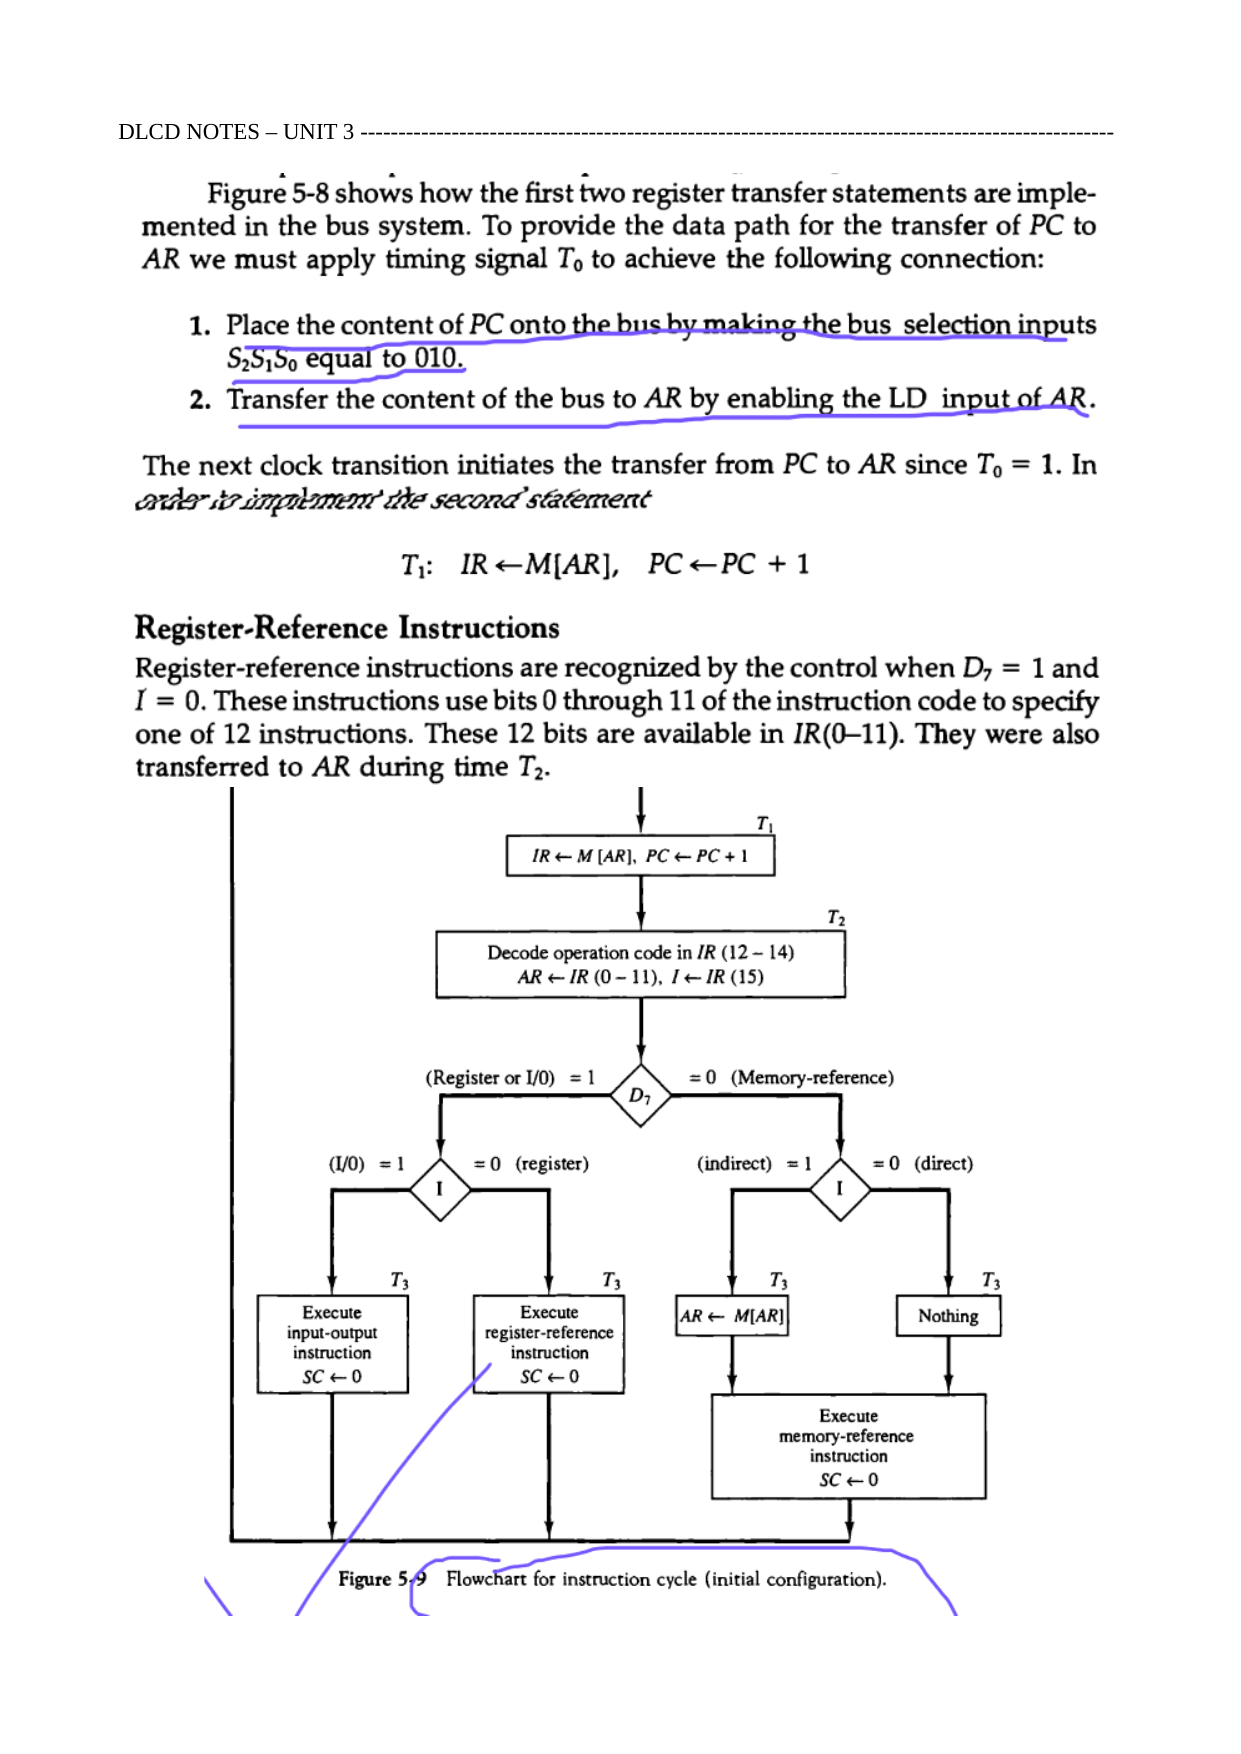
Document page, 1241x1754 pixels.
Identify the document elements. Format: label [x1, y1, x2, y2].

picture [118, 173, 1123, 599]
picture [124, 604, 1116, 1616]
